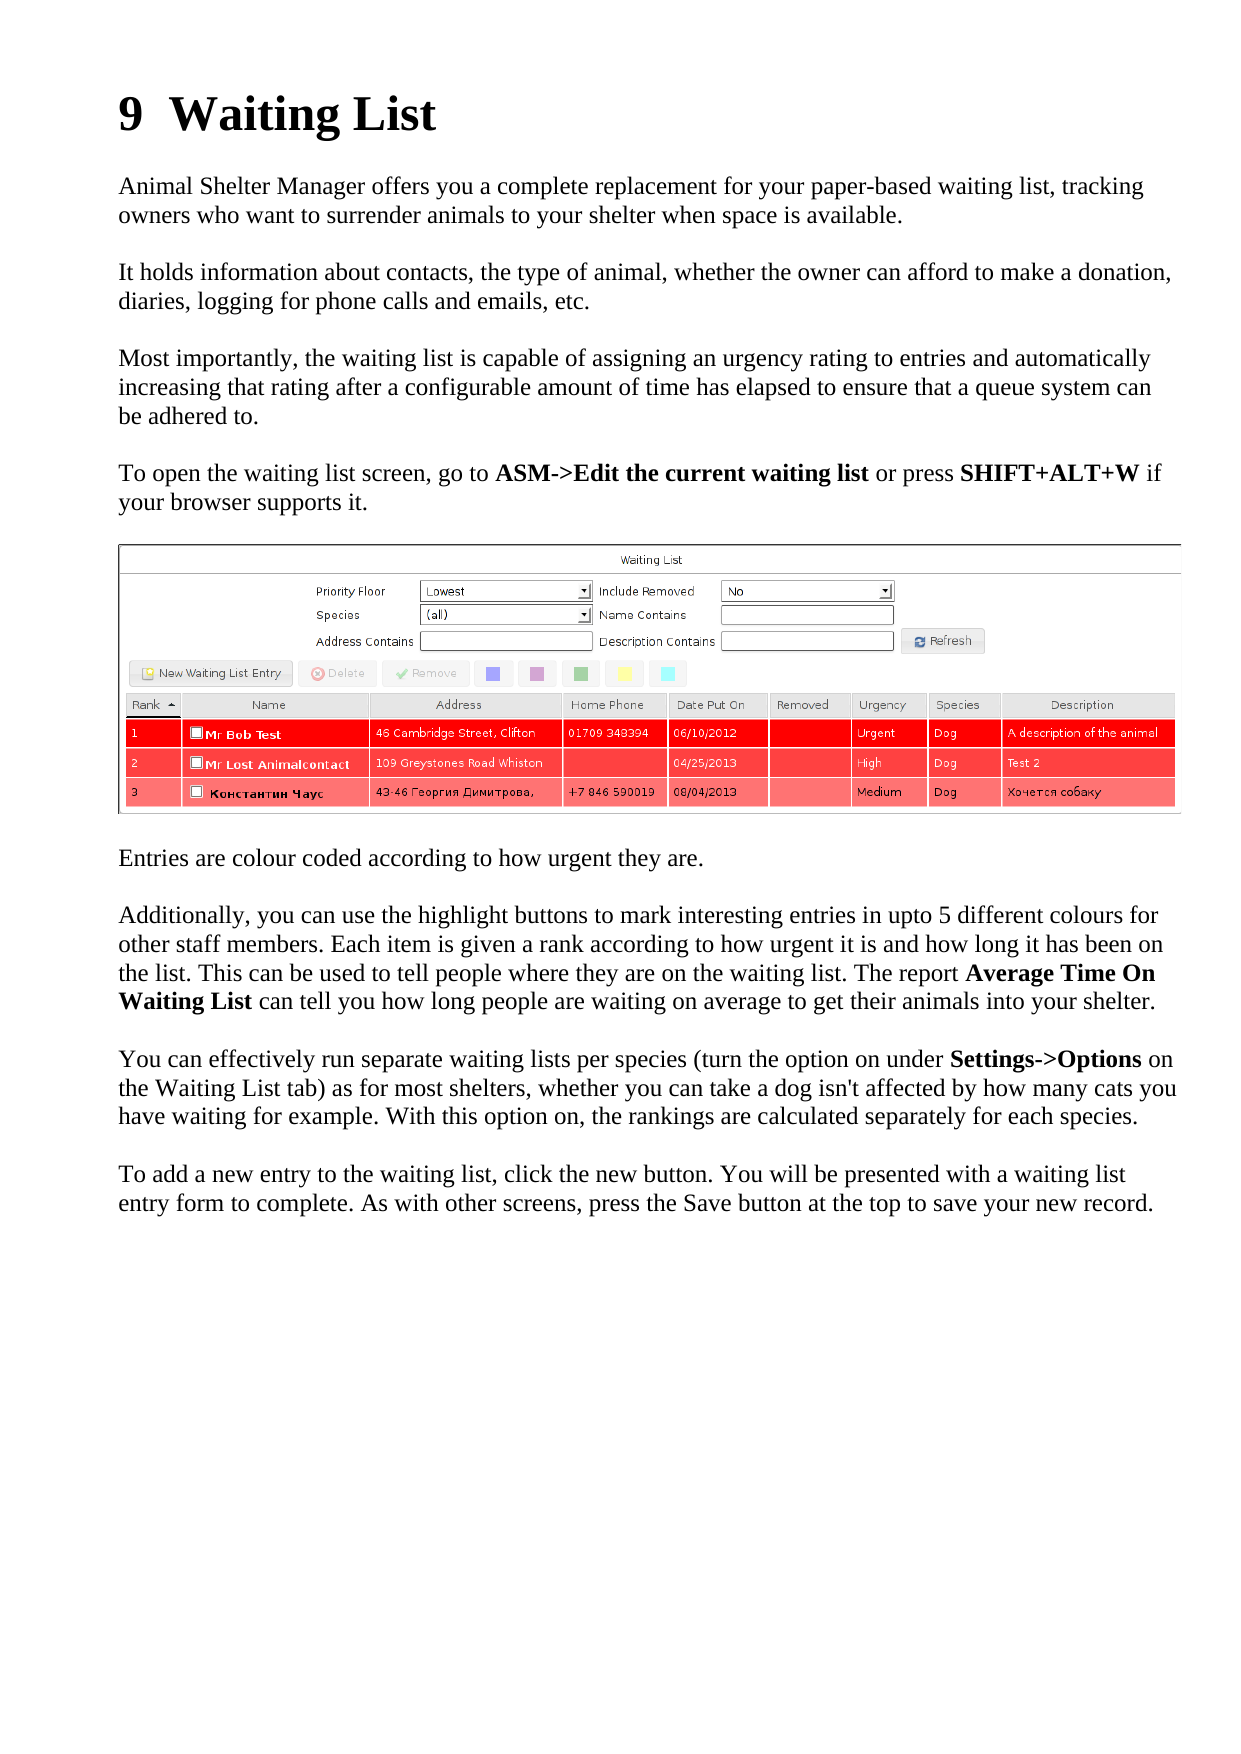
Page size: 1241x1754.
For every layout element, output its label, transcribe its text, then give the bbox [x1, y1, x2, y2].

text Entries are colour coded according to how urgent they are. [118, 843, 1181, 871]
text Additionally, you can use the highlight buttons to mark interesting entries in upto 5 different colours for other staff members. Each item is given a rank according to how urgent it is and how long it has been on the list. This can be used to tell people where they are on the waiting list. The report Average Time On Waiting List can tell you how long people are waiting on average to get their animals into your shelter. [118, 900, 1181, 1015]
text It holds information about contacts, the type of animal, whether the owner can afford to make a donation, diaries, logging for phone calls and emails, etc. [118, 257, 1181, 315]
text Most importantly, the waiting list is capable of assigning an urgency rating to entries and automatically increasing that rating after a configurable amount of time has elapsed to ensure that a queue system can be adhered to. [118, 343, 1181, 430]
text To open the waiting list screen, go to ASM->Edit the current waiting list or press SHIFT+ALT+W if your browser supports it. [118, 458, 1181, 516]
text You can effectively run separate waiting lists per species (turn the option on under Settings->Options on the Waiting List tab) as for most shelters, whether you can take a dog isn't affected by how many cats you have waiting for example. With this option on, the rankings are calculated separately for each species. [118, 1044, 1181, 1130]
subtitle Waiting List [118, 84, 1181, 142]
text Animal Shelter Manager offers you a complete replacement for your paper-based waiting list, tracking owners who want to surrender animals to your shelter when space is available. [118, 171, 1181, 228]
text To add a new entry to the waiting list, click the new button. You will be presented with a waiting list entry form to complete. As with other screens, press the Save button at the top to save your new record. [118, 1159, 1181, 1216]
picture [118, 544, 1182, 814]
